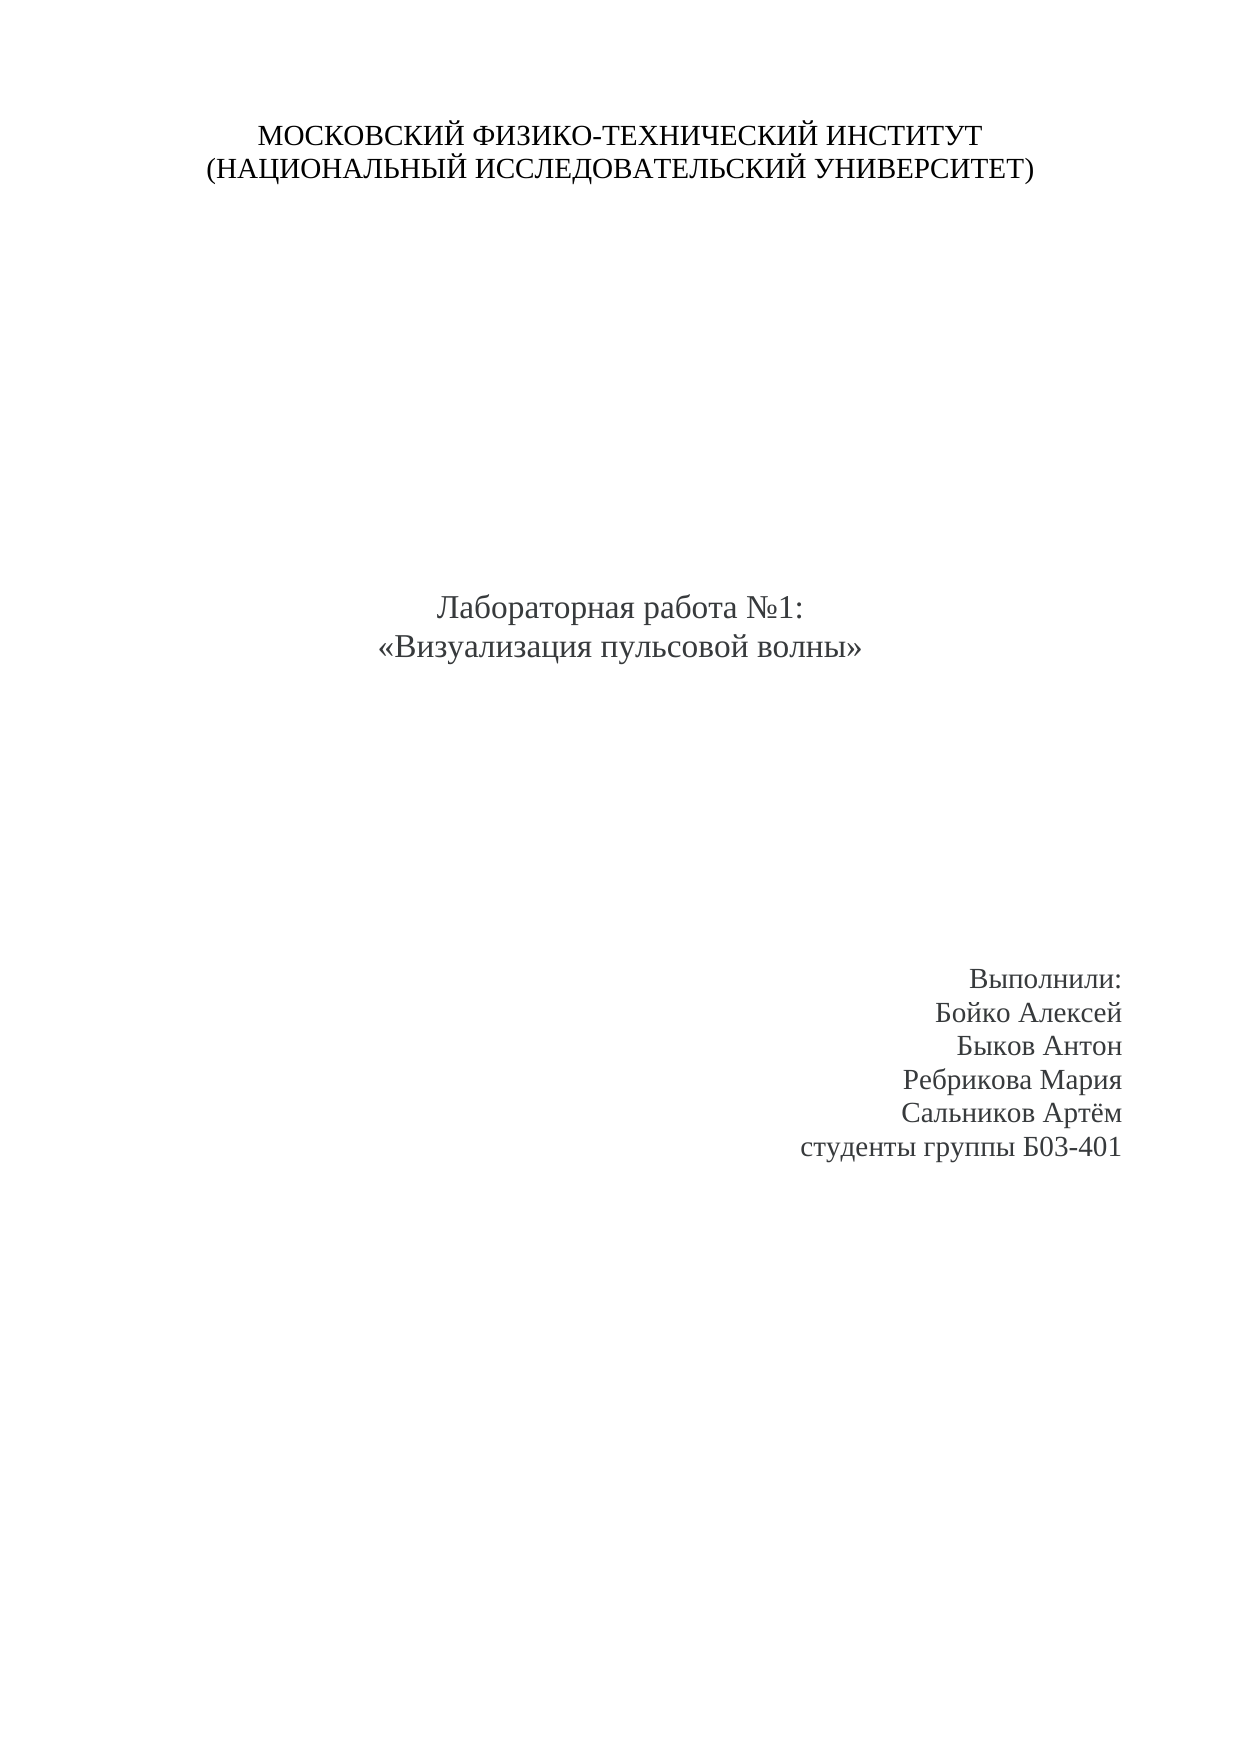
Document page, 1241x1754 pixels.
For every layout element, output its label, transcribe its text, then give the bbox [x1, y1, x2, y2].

text Бойко Алексей [118, 995, 1122, 1028]
text студенты группы Б03-401 [118, 1129, 1122, 1163]
text Сальников Артём [118, 1096, 1122, 1129]
text МОСКОВСКИЙ ФИЗИКО-ТЕХНИЧЕСКИЙ ИНСТИТУТ [118, 118, 1122, 152]
text «Визуализация пульсовой волны» [118, 626, 1122, 664]
text Выполнили: [118, 961, 1122, 995]
text Ребрикова Мария [118, 1062, 1122, 1096]
text (НАЦИОНАЛЬНЫЙ ИССЛЕДОВАТЕЛЬСКИЙ УНИВЕРСИТЕТ) [118, 152, 1122, 185]
text Лабораторная работа №1: [118, 588, 1122, 626]
text Быков Антон [118, 1028, 1122, 1062]
